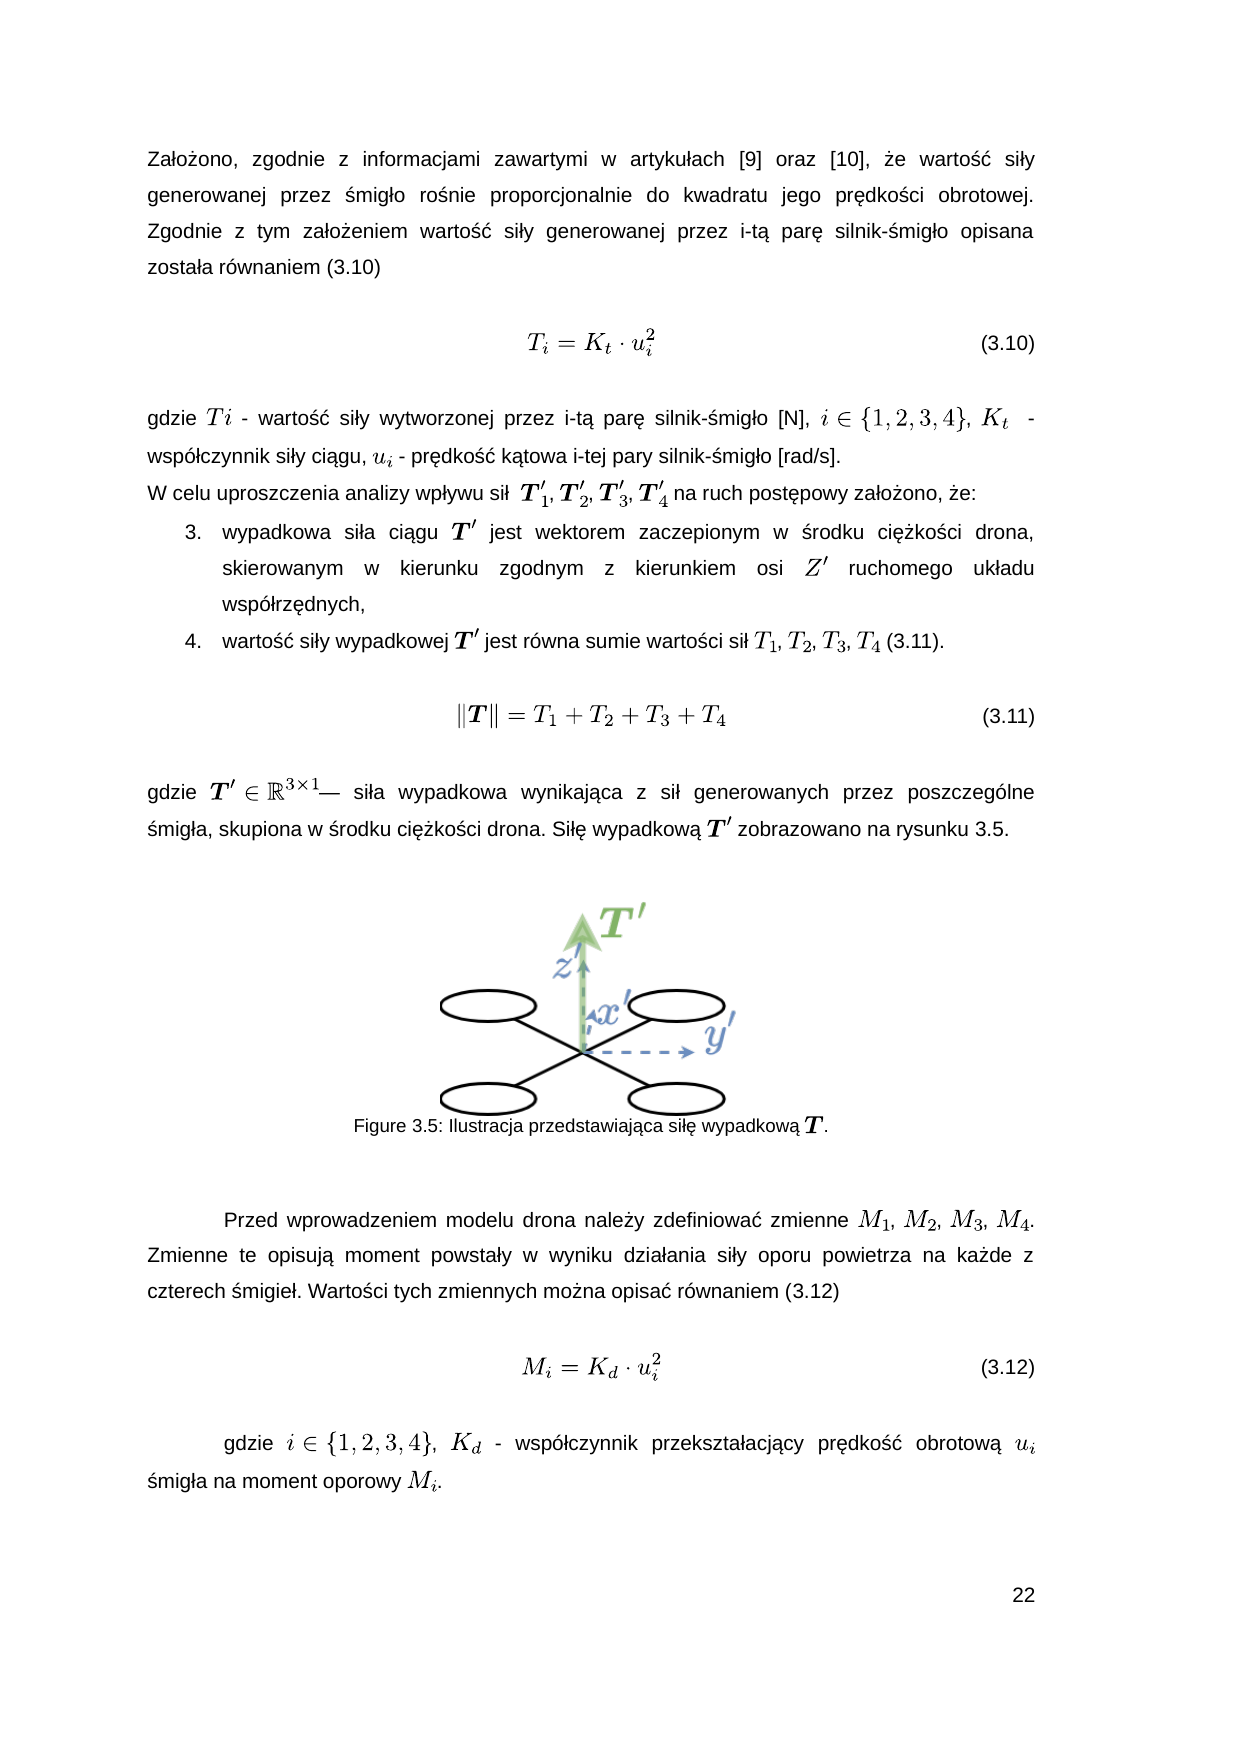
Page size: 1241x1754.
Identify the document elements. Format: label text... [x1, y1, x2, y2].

text gdzie - wartość siły wytworzonej przez i-tą parę silnik-śmigło [N], , - współczynnik siły ciągu, - prędkość kątowa i-tej pary silnik-śmigło [rad/s]. [147, 406, 1035, 468]
text [147, 1353, 654, 1381]
text na ruch postępowy założono, że: [664, 480, 1035, 507]
text gdzie — siła wypadkowa wynikająca z sił generowanych przez poszczególne śmigła, skupiona w środku ciężkości drona. Siłę wypadkową zobrazowano na rysunku 3.5. [147, 778, 1035, 841]
picture [440, 865, 742, 1116]
text Figure 3.5: Ilustracja przedstawiająca siłę wypadkową . [276, 865, 905, 1137]
text (3.12) [657, 1353, 1035, 1381]
list (3.11) [184, 702, 1035, 728]
list [184, 328, 647, 356]
list wartość siły wypadkowej jest równa sumie wartości sił , , , (3.11). [184, 628, 1035, 653]
text , [627, 480, 662, 507]
text Przed wprowadzeniem modelu drona należy zdefiniować zmienne , , , . Zmienne te opisują moment powstały w wyniku działania siły oporu powietrza na każde z czterech śmigieł. Wartości tych zmiennych można opisać równaniem (3.12) [147, 1207, 1035, 1303]
list (3.10) [653, 328, 1035, 356]
list wypadkowa siła ciągu jest wektorem zaczepionym w środku ciężkości drona, skierowanym w kierunku zgodnym z kierunkiem osi ruchomego układu współrzędnych, [184, 519, 1035, 616]
text , [545, 480, 582, 507]
list Założono, zgodnie z informacjami zawartymi w artykułach [9] oraz [10], że wartość siły generowanej przez śmigło rośnie proporcjonalnie do kwadratu jego prędkości obrotowej. Zgodnie z tym założeniem wartość siły generowanej przez i-tą parę silnik-śmigło opisana została równaniem (3.10) [147, 147, 1035, 279]
text , [585, 480, 620, 507]
text gdzie , - współczynnik przekształacjący prędkość obrotową śmigła na moment oporowy . [147, 1430, 1035, 1492]
text W celu uproszczenia analizy wpływu sił [147, 480, 543, 507]
